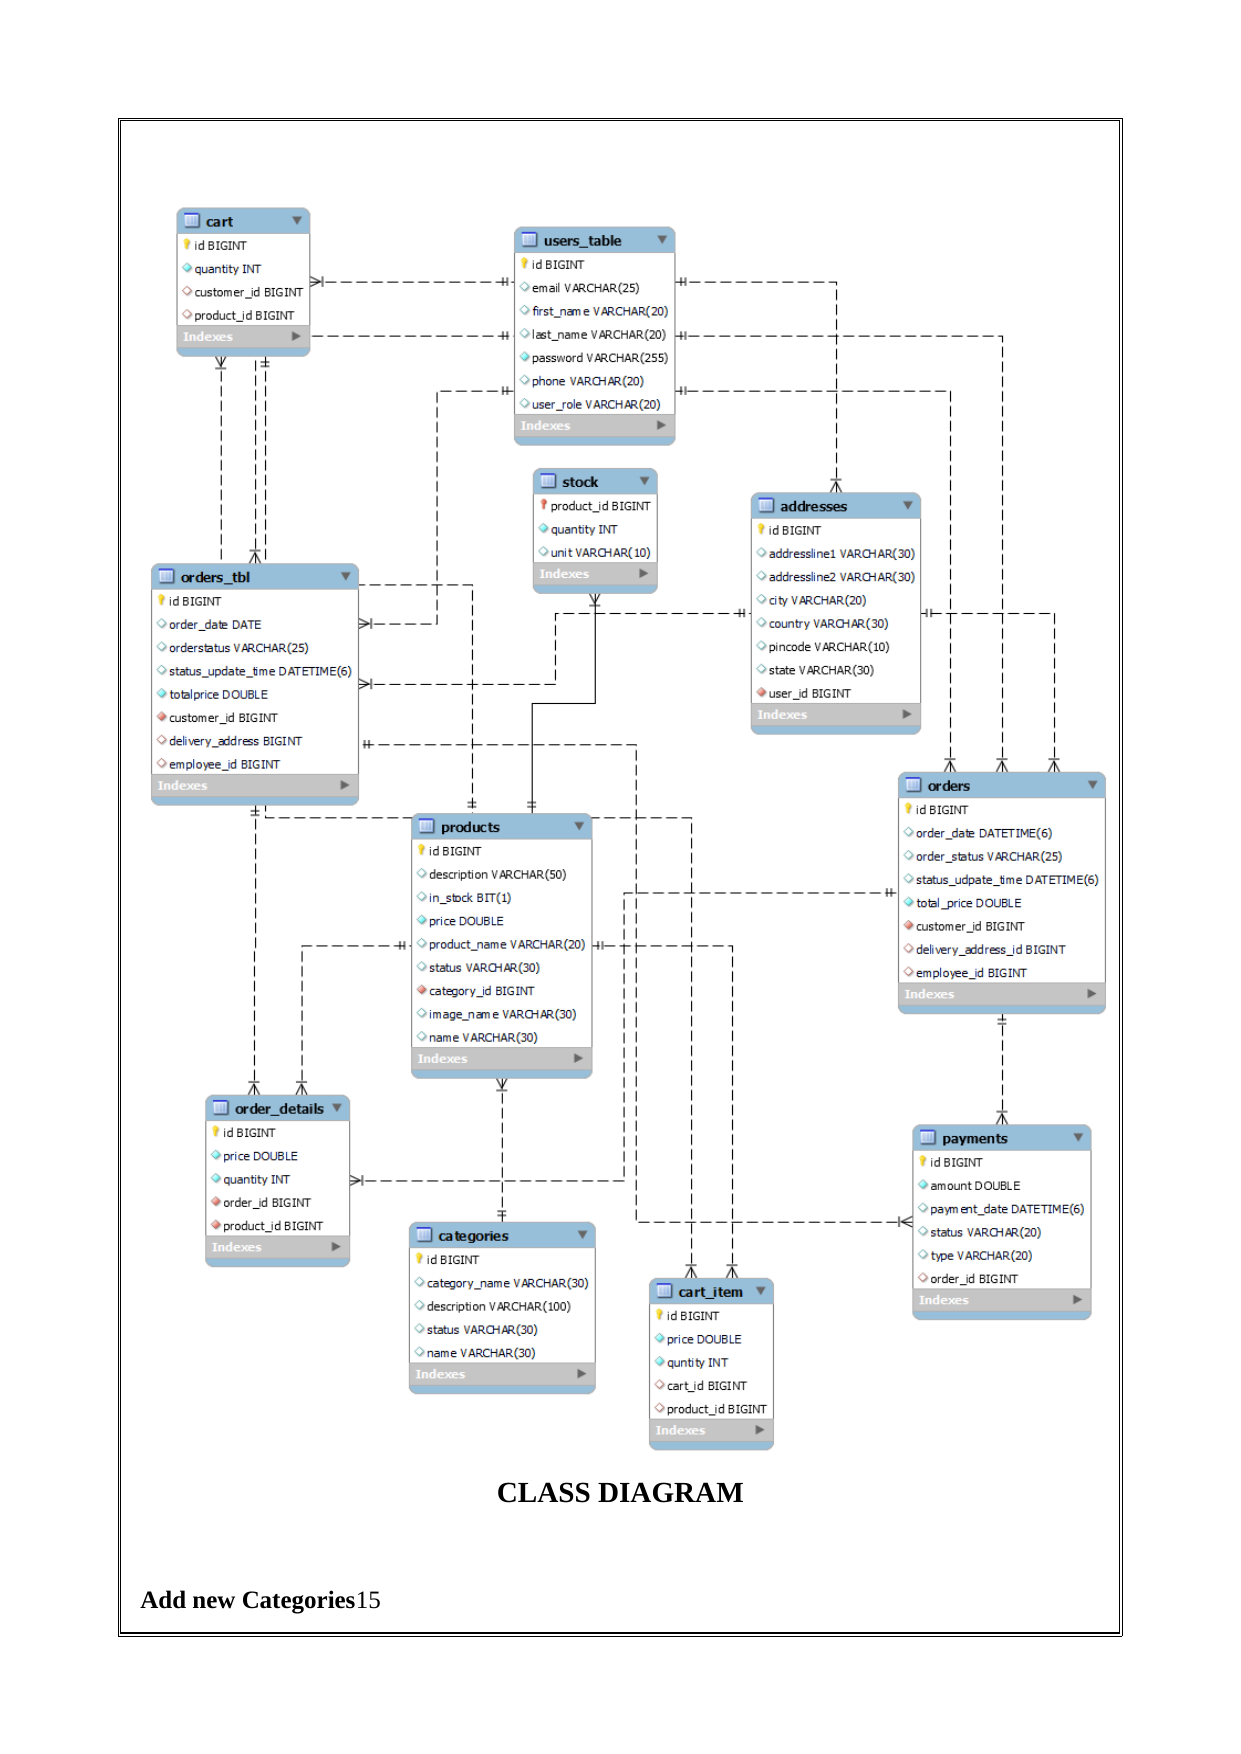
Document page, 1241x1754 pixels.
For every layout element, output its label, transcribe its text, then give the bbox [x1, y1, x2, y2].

text CLASS DIAGRAM [140, 1475, 1100, 1509]
picture [140, 198, 1115, 1461]
